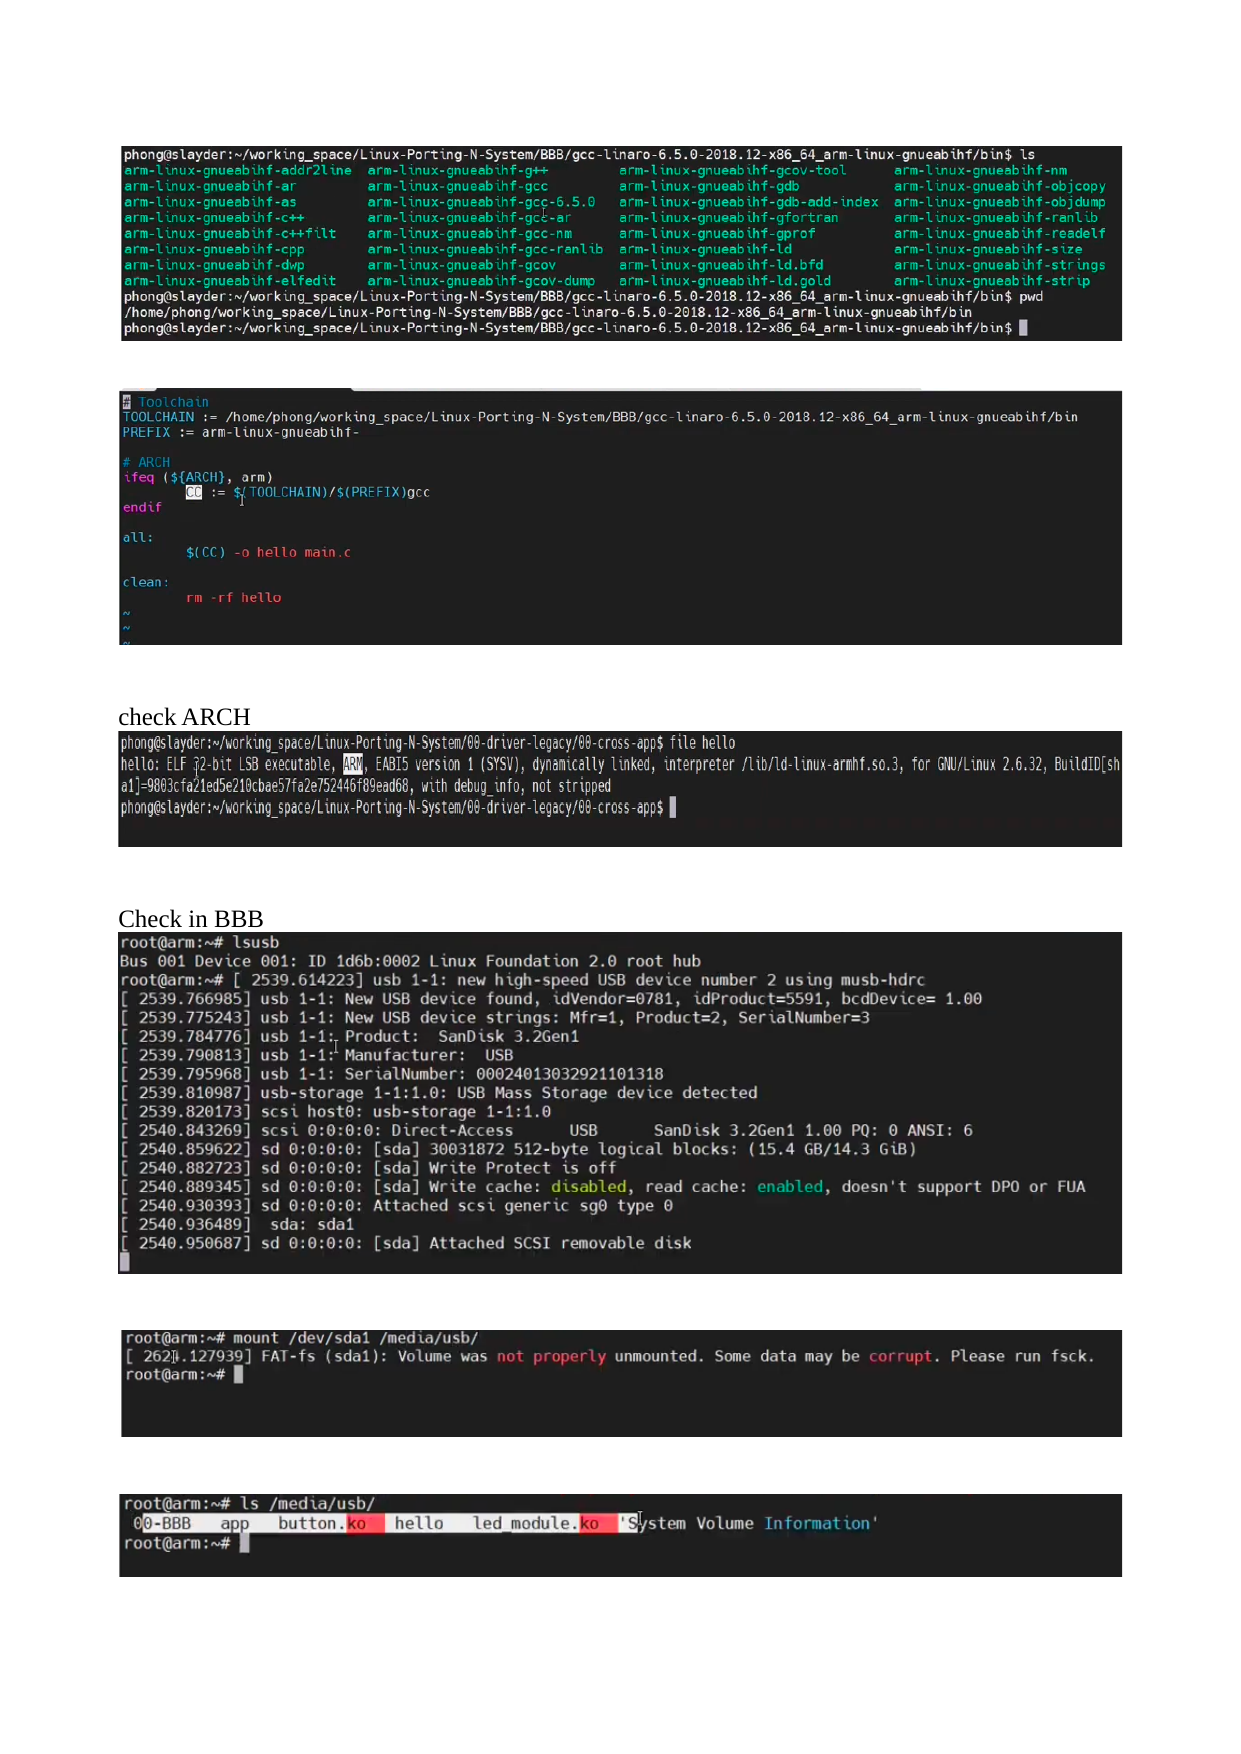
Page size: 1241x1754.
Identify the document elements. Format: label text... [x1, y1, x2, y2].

picture [118, 388, 1123, 645]
text Check in BBB [118, 904, 1122, 932]
picture [118, 731, 1123, 847]
picture [118, 1330, 1123, 1437]
picture [118, 932, 1123, 1274]
picture [118, 1494, 1123, 1577]
text check ARCH [118, 702, 1122, 731]
picture [118, 146, 1123, 341]
